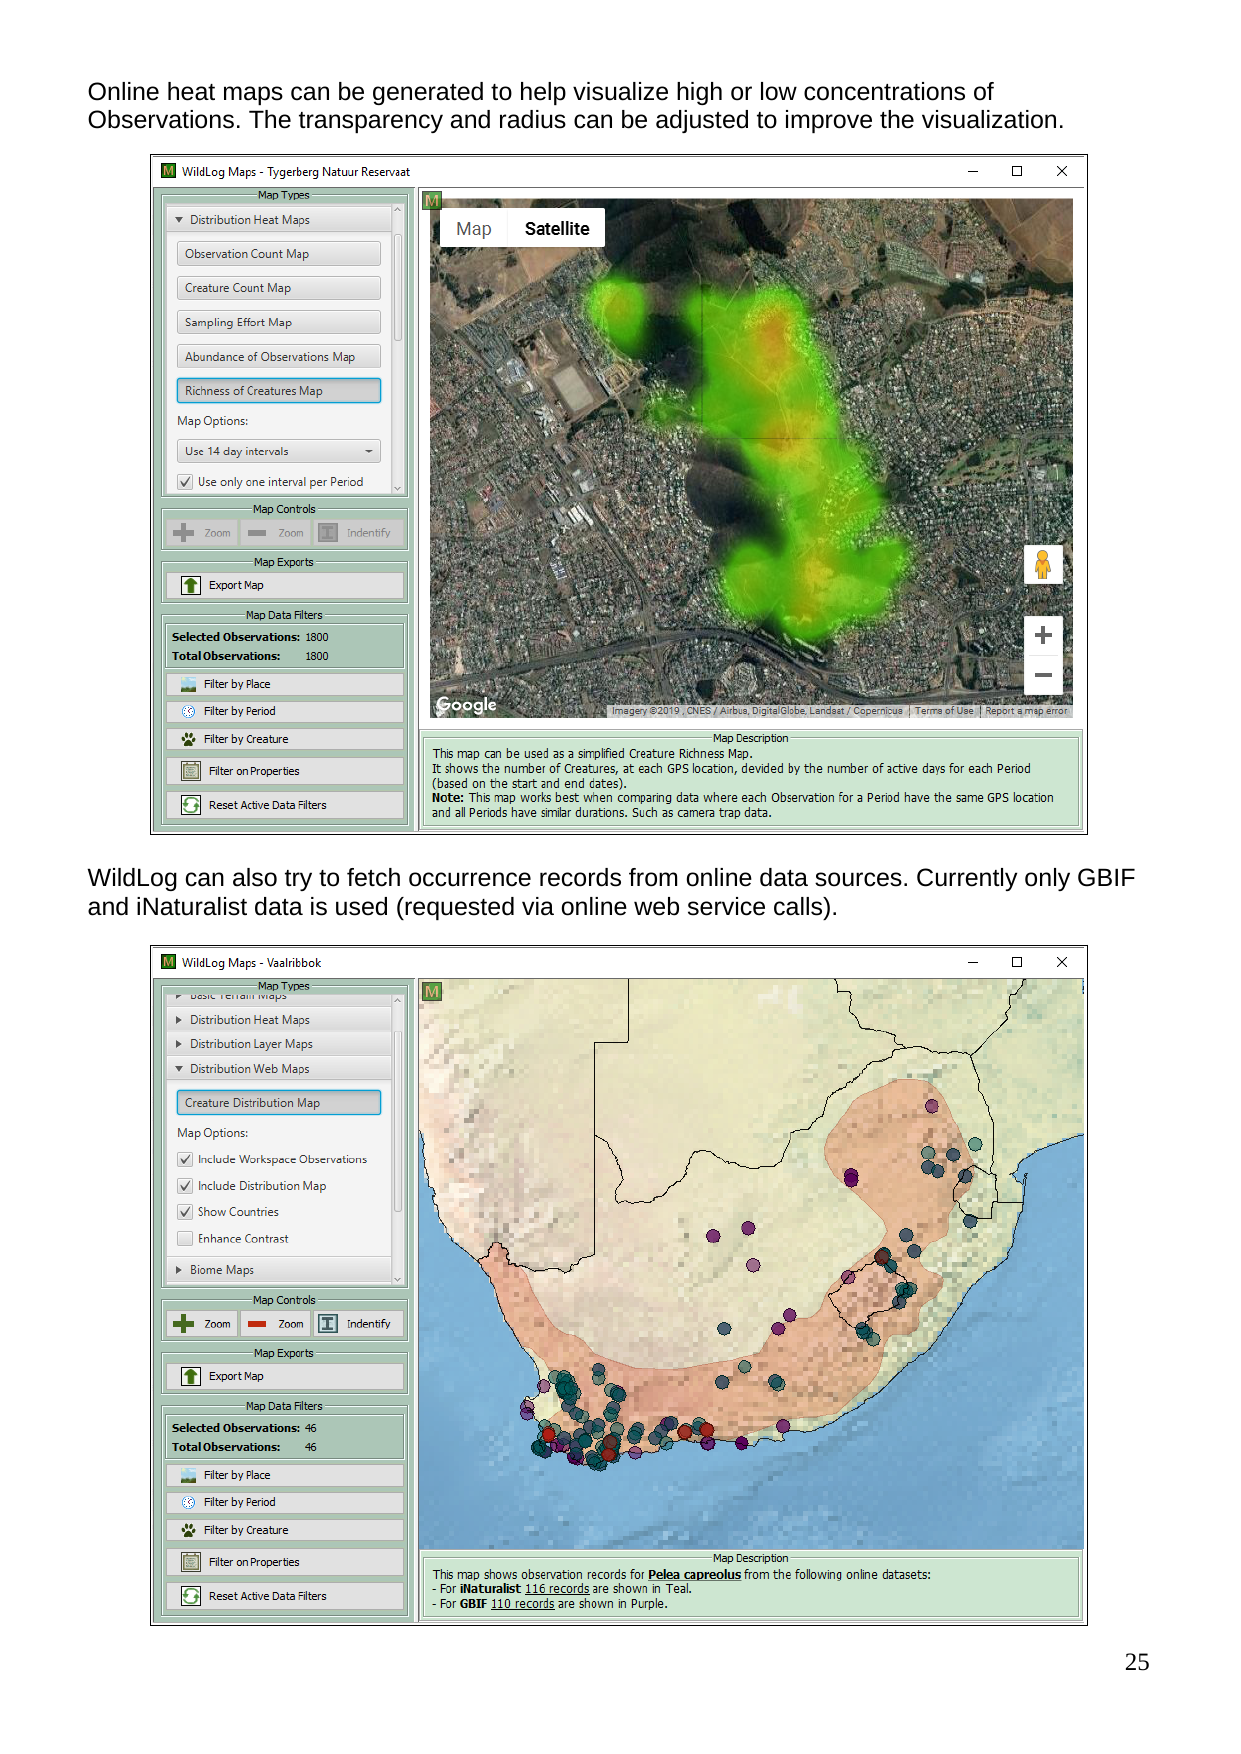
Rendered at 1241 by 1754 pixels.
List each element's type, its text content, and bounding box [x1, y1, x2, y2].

text WildLog can also try to fetch occurrence records from online data sources. Currently only GBIF and iNaturalist data is used (requested via online web service calls). [87, 863, 1149, 921]
text Online heat maps can be generated to help visualize high or low concentrations of Observations. The transparency and radius can be adjusted to improve the visualization. [87, 77, 1149, 134]
picture [152, 947, 1084, 1623]
picture [152, 156, 1084, 832]
